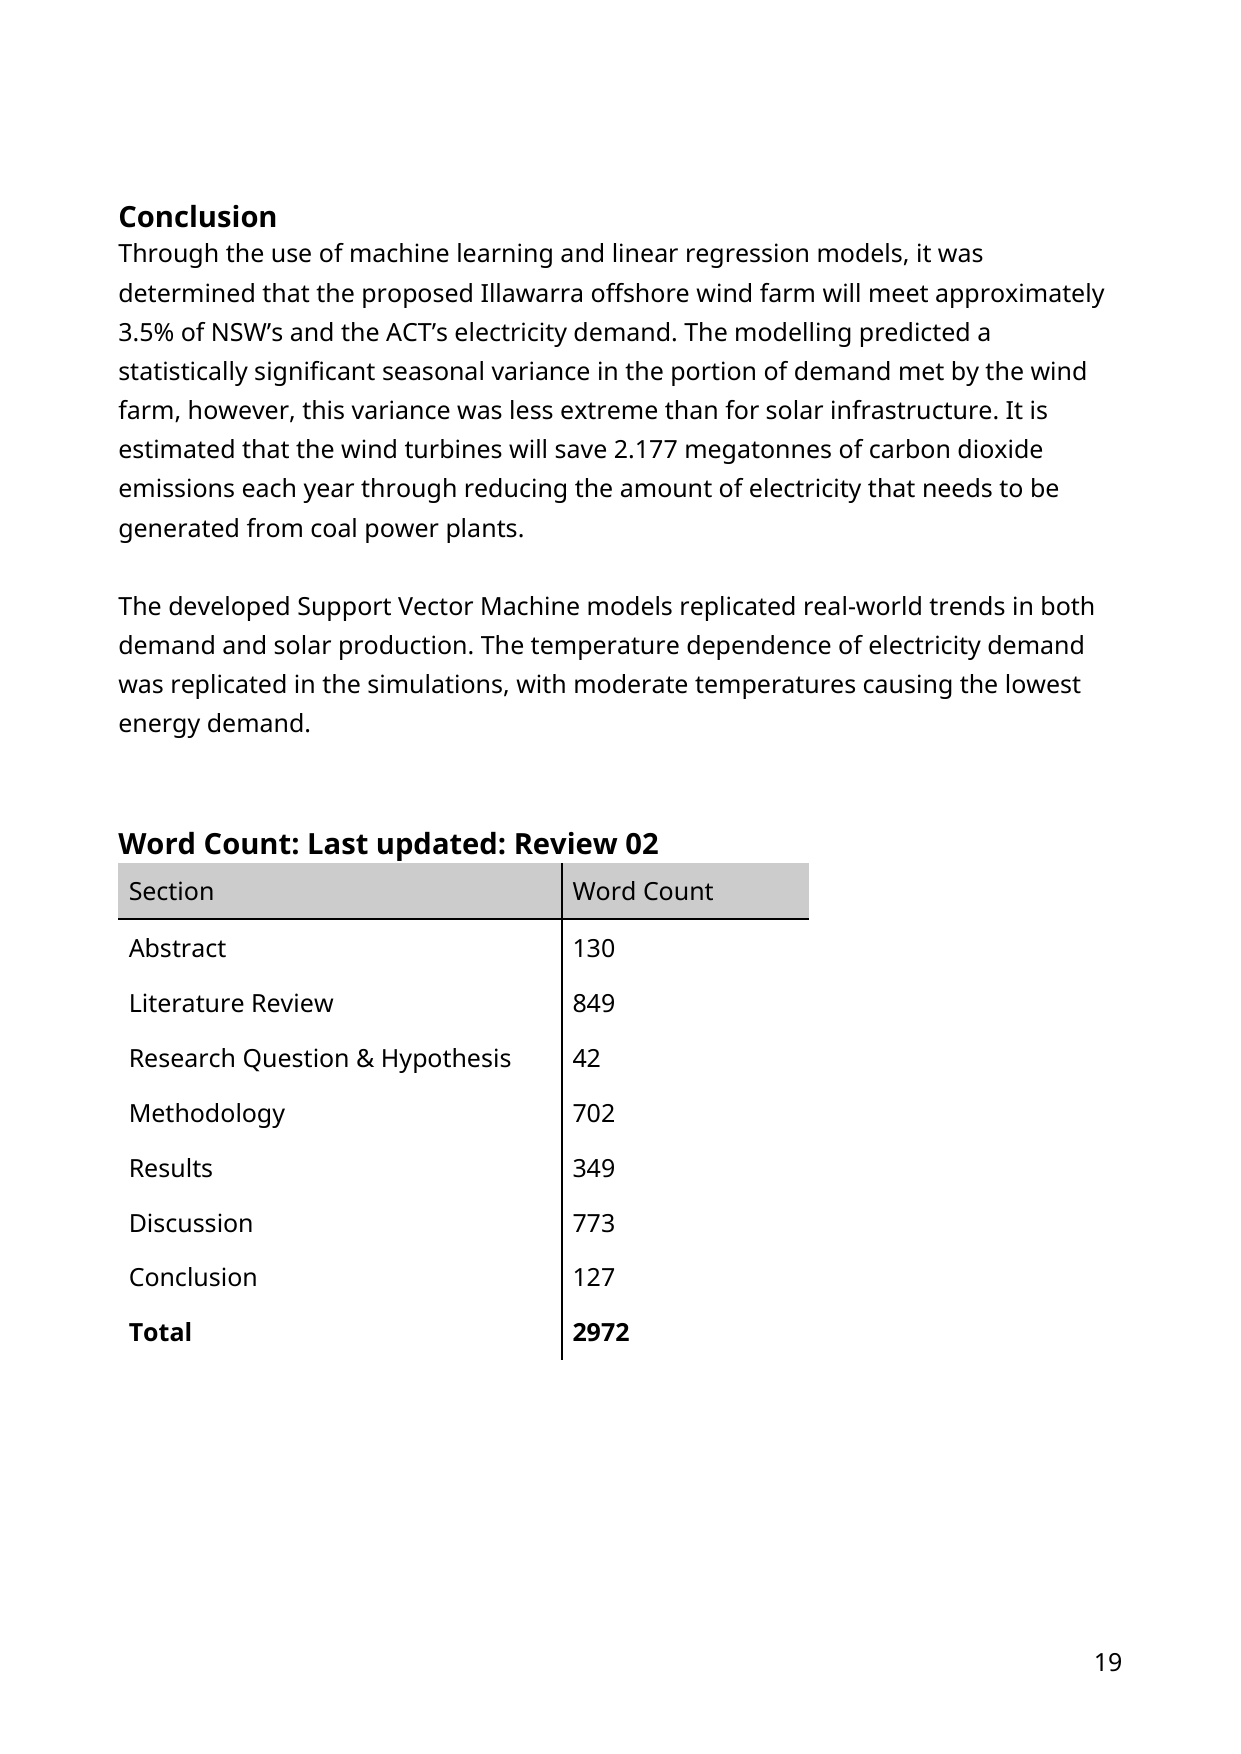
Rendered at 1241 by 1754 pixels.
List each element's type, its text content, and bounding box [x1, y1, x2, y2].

table_cell Conclusion [118, 1250, 561, 1304]
table_cell 127 [563, 1250, 809, 1304]
table_cell Results [118, 1140, 561, 1195]
text The developed Support Vector Machine models replicated real-world trends in both demand and solar production. The temperature dependence of electricity demand was replicated in the simulations, with moderate temperatures causing the lowest energy demand. [118, 588, 1122, 740]
table_header Section [118, 863, 561, 918]
table_cell Literature Review [118, 975, 561, 1030]
table_cell 773 [563, 1195, 809, 1250]
table_cell Abstract [118, 920, 561, 975]
table_cell 702 [563, 1085, 809, 1140]
table_header Word Count [563, 863, 809, 918]
table_cell 130 [563, 920, 809, 975]
text Through the use of machine learning and linear regression models, it was determined that the proposed Illawarra offshore wind farm will meet approximately 3.5% of NSW’s and the ACT’s electricity demand. The modelling predicted a statistically significant seasonal variance in the portion of demand met by the wind farm, however, this variance was less extreme than for solar infrastructure. It is estimated that the wind turbines will save 2.177 megatonnes of carbon dioxide emissions each year through reducing the amount of electricity that needs to be generated from coal power plants. [118, 236, 1122, 544]
table_cell 2972 [563, 1305, 809, 1359]
table_cell Methodology [118, 1085, 561, 1140]
table_cell Discussion [118, 1195, 561, 1250]
table_cell Total [118, 1305, 561, 1359]
table_cell 849 [563, 975, 809, 1030]
subtitle Conclusion [118, 196, 1122, 236]
table_cell 42 [563, 1030, 809, 1085]
subtitle Word Count: Last updated: Review 02 [118, 823, 1122, 863]
table_cell Research Question & Hypothesis [118, 1030, 561, 1085]
table_cell 349 [563, 1140, 809, 1195]
